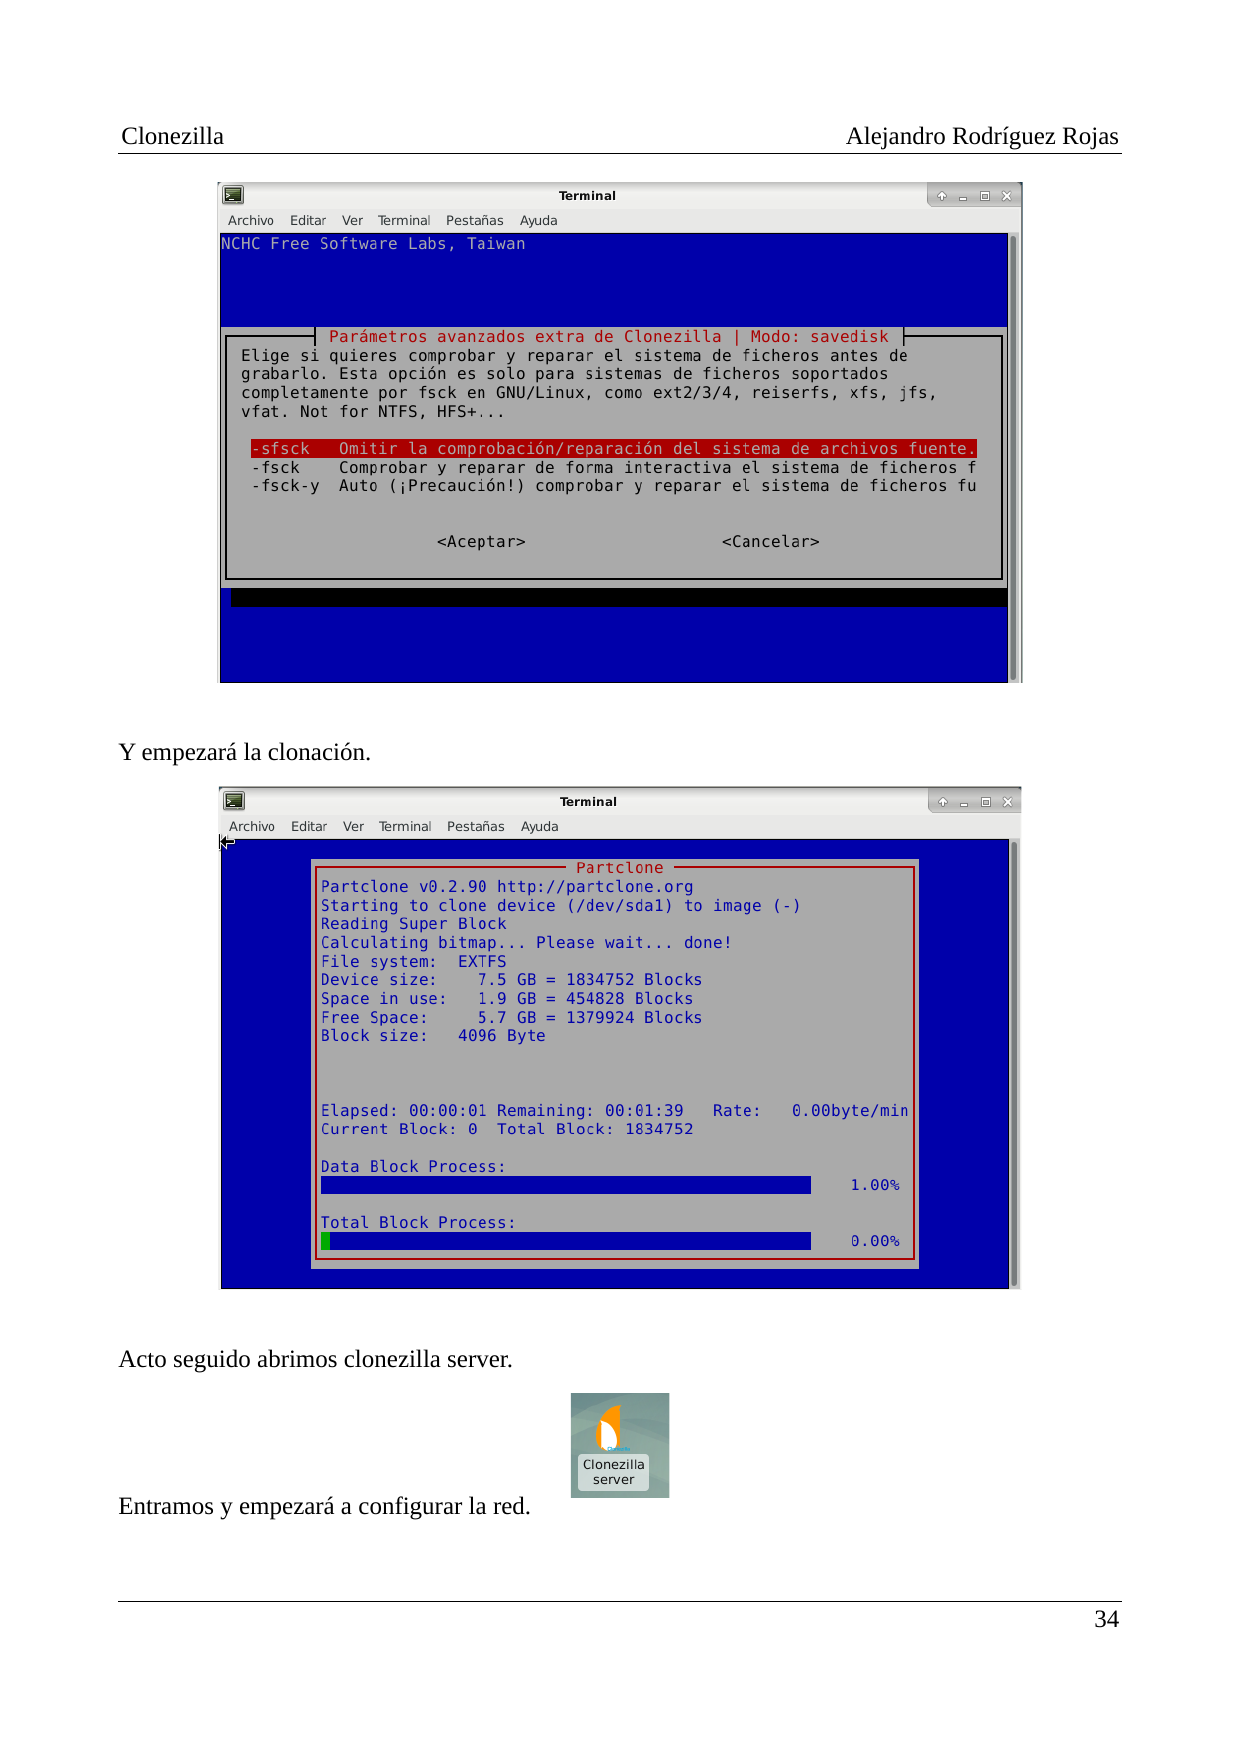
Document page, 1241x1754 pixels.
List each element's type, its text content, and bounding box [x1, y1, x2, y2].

text Y empezará la clonación. [118, 737, 1122, 766]
picture [570, 1393, 604, 1498]
text Entramos y empezará a configurar la red. [118, 1491, 1122, 1520]
picture [218, 786, 1022, 1290]
picture [217, 182, 1023, 683]
text Acto seguido abrimos clonezilla server. [118, 1344, 1122, 1373]
